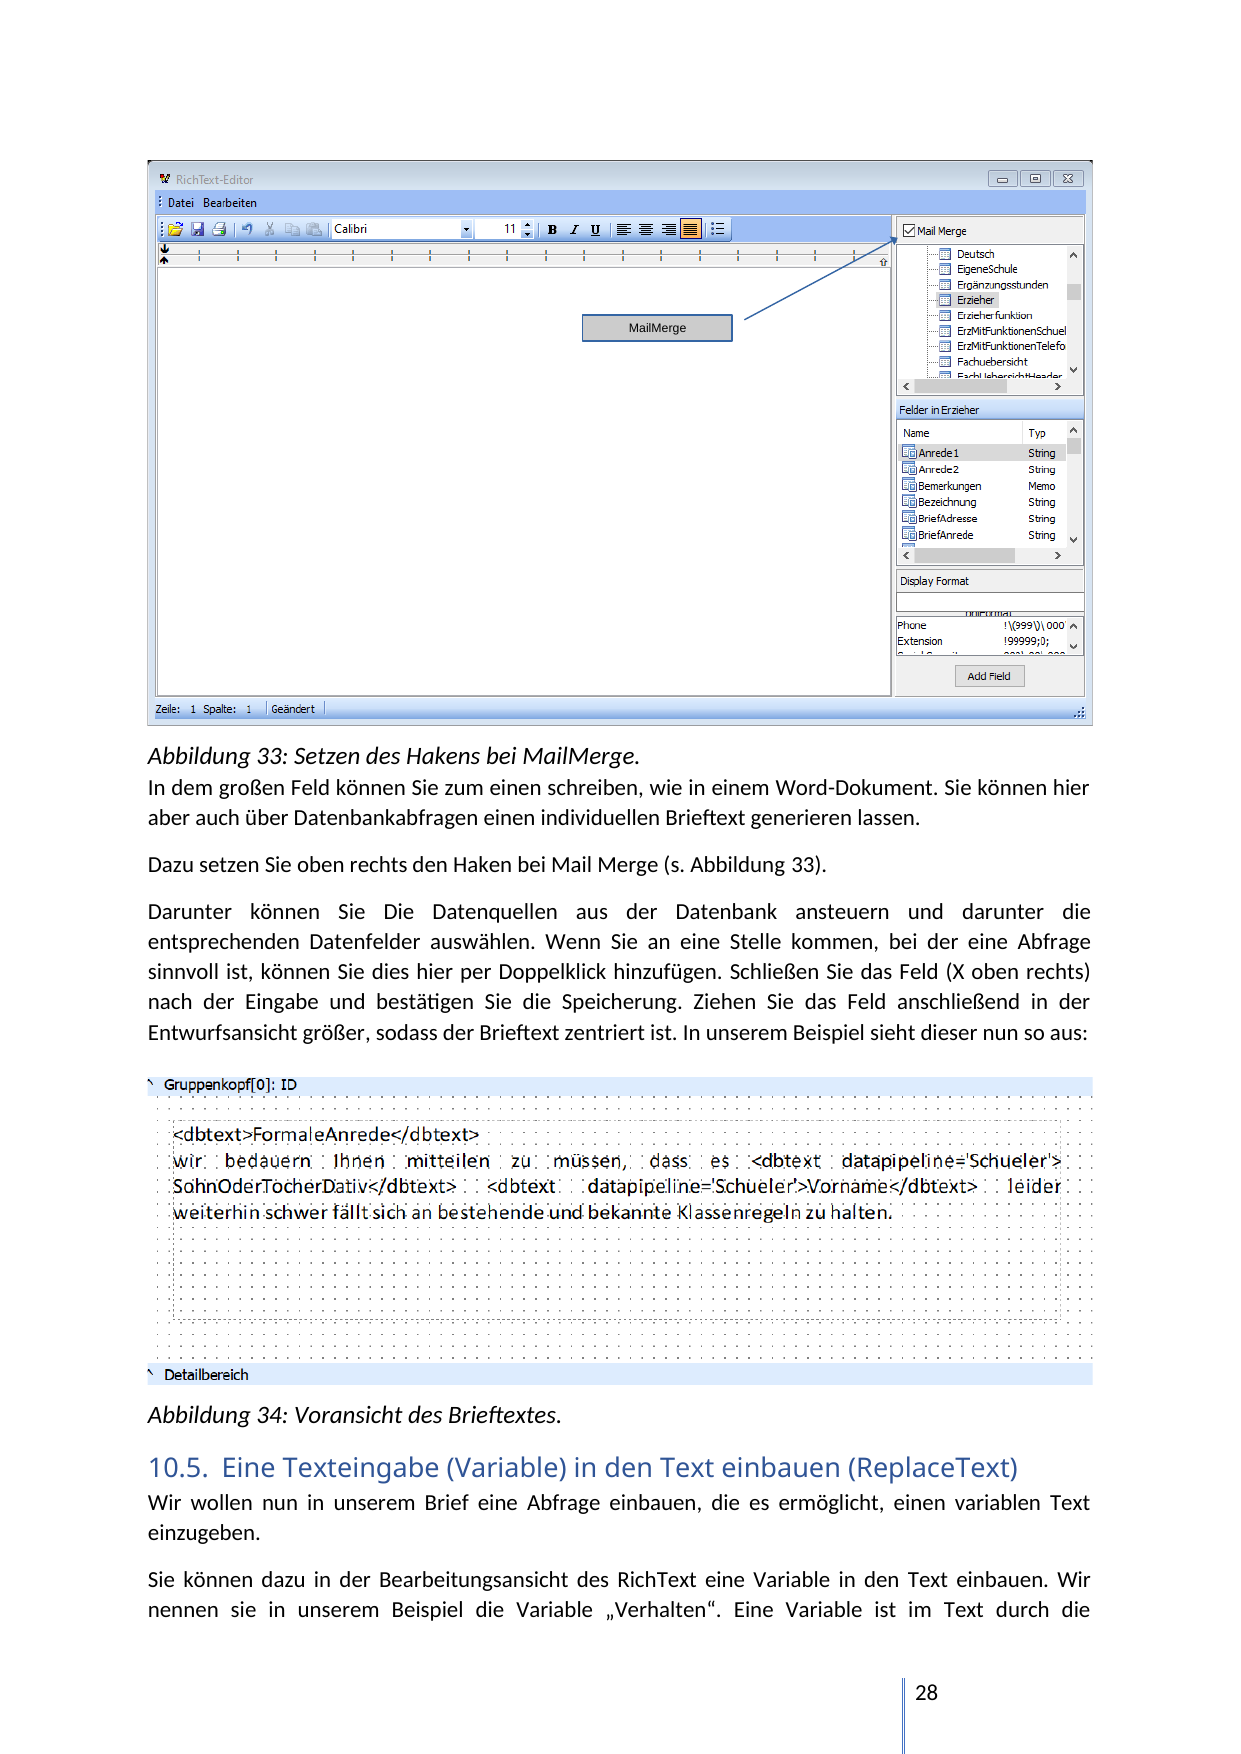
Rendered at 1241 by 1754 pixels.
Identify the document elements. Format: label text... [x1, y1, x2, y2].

text Dazu setzen Sie oben rechts den Haken bei Mail Merge (s. Abbildung 33). [148, 850, 1093, 878]
subtitle Eine Texteingabe (Variable) in den Text einbauen (ReplaceText) [148, 1448, 1093, 1485]
picture [147, 1077, 1093, 1385]
text Sie können dazu in der Bearbeitungsansicht des RichText eine Variable in den Text einbauen. Wir nennen sie in unserem Beispiel die Variable „Verhalten“. Eine Variable ist im Text durch die [148, 1565, 1093, 1623]
text Darunter können Sie Die Datenquellen aus der Datenbank ansteuern und darunter die entsprechenden Datenfelder auswählen. Wenn Sie an eine Stelle kommen, bei der eine Abfrage sinnvoll ist, können Sie dies hier per Doppelklick hinzufügen. Schließen Sie das Feld (X oben rechts) nach der Eingabe und bestätigen Sie die Speicherung. Ziehen Sie das Feld anschließend in der Entwurfsansicht größer, sodass der Brieftext zentriert ist. In unserem Beispiel sieht dieser nun so aus: [148, 897, 1093, 1046]
text In dem großen Feld können Sie zum einen schreiben, wie in einem Word-Dokument. Sie können hier aber auch über Datenbankabfragen einen individuellen Brieftext generieren lassen. [148, 771, 1093, 831]
text Abbildung 33: Setzen des Hakens bei MailMerge. [148, 726, 1093, 771]
text Wir wollen nun in unserem Brief eine Abfrage einbauen, die es ermöglicht, einen variablen Text einzugeben. [148, 1488, 1093, 1546]
text Abbildung 34: Voransicht des Brieftextes. [148, 1385, 1093, 1429]
text [148, 148, 1093, 160]
